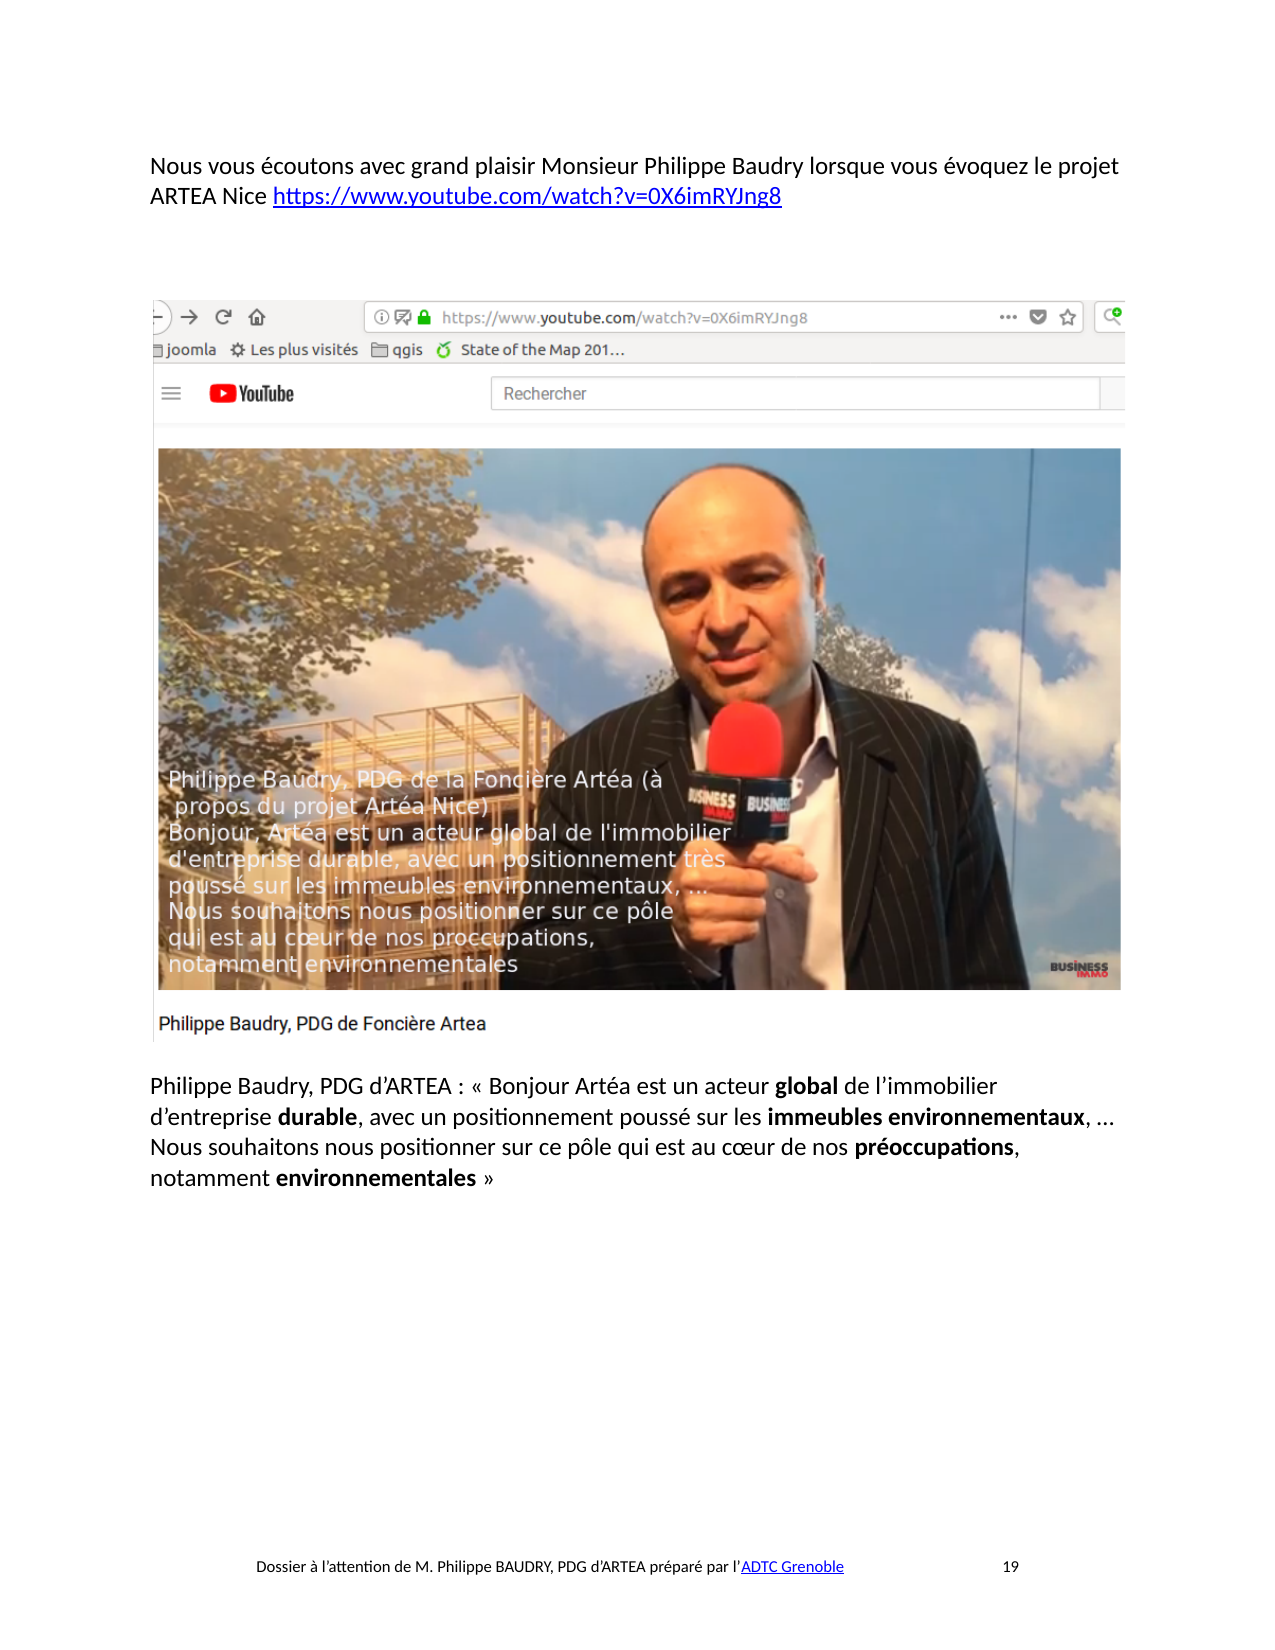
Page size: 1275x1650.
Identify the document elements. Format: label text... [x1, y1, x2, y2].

text Philippe Baudry, PDG d’ARTEA : « Bonjour Artéa est un acteur global de l’immobilier d’entreprise durable, avec un positionnement poussé sur les immeubles environnementaux, …Nous souhaitons nous positionner sur ce pôle qui est au cœur de nos préoccupations, notamment environnementales » [150, 1042, 1125, 1192]
picture [150, 300, 1125, 1042]
text Nous vous écoutons avec grand plaisir Monsieur Philippe Baudry lorsque vous évoquez le projet ARTEA Nice https://www.youtube.com/watch?v=0X6imRYJng8 [150, 150, 1125, 211]
